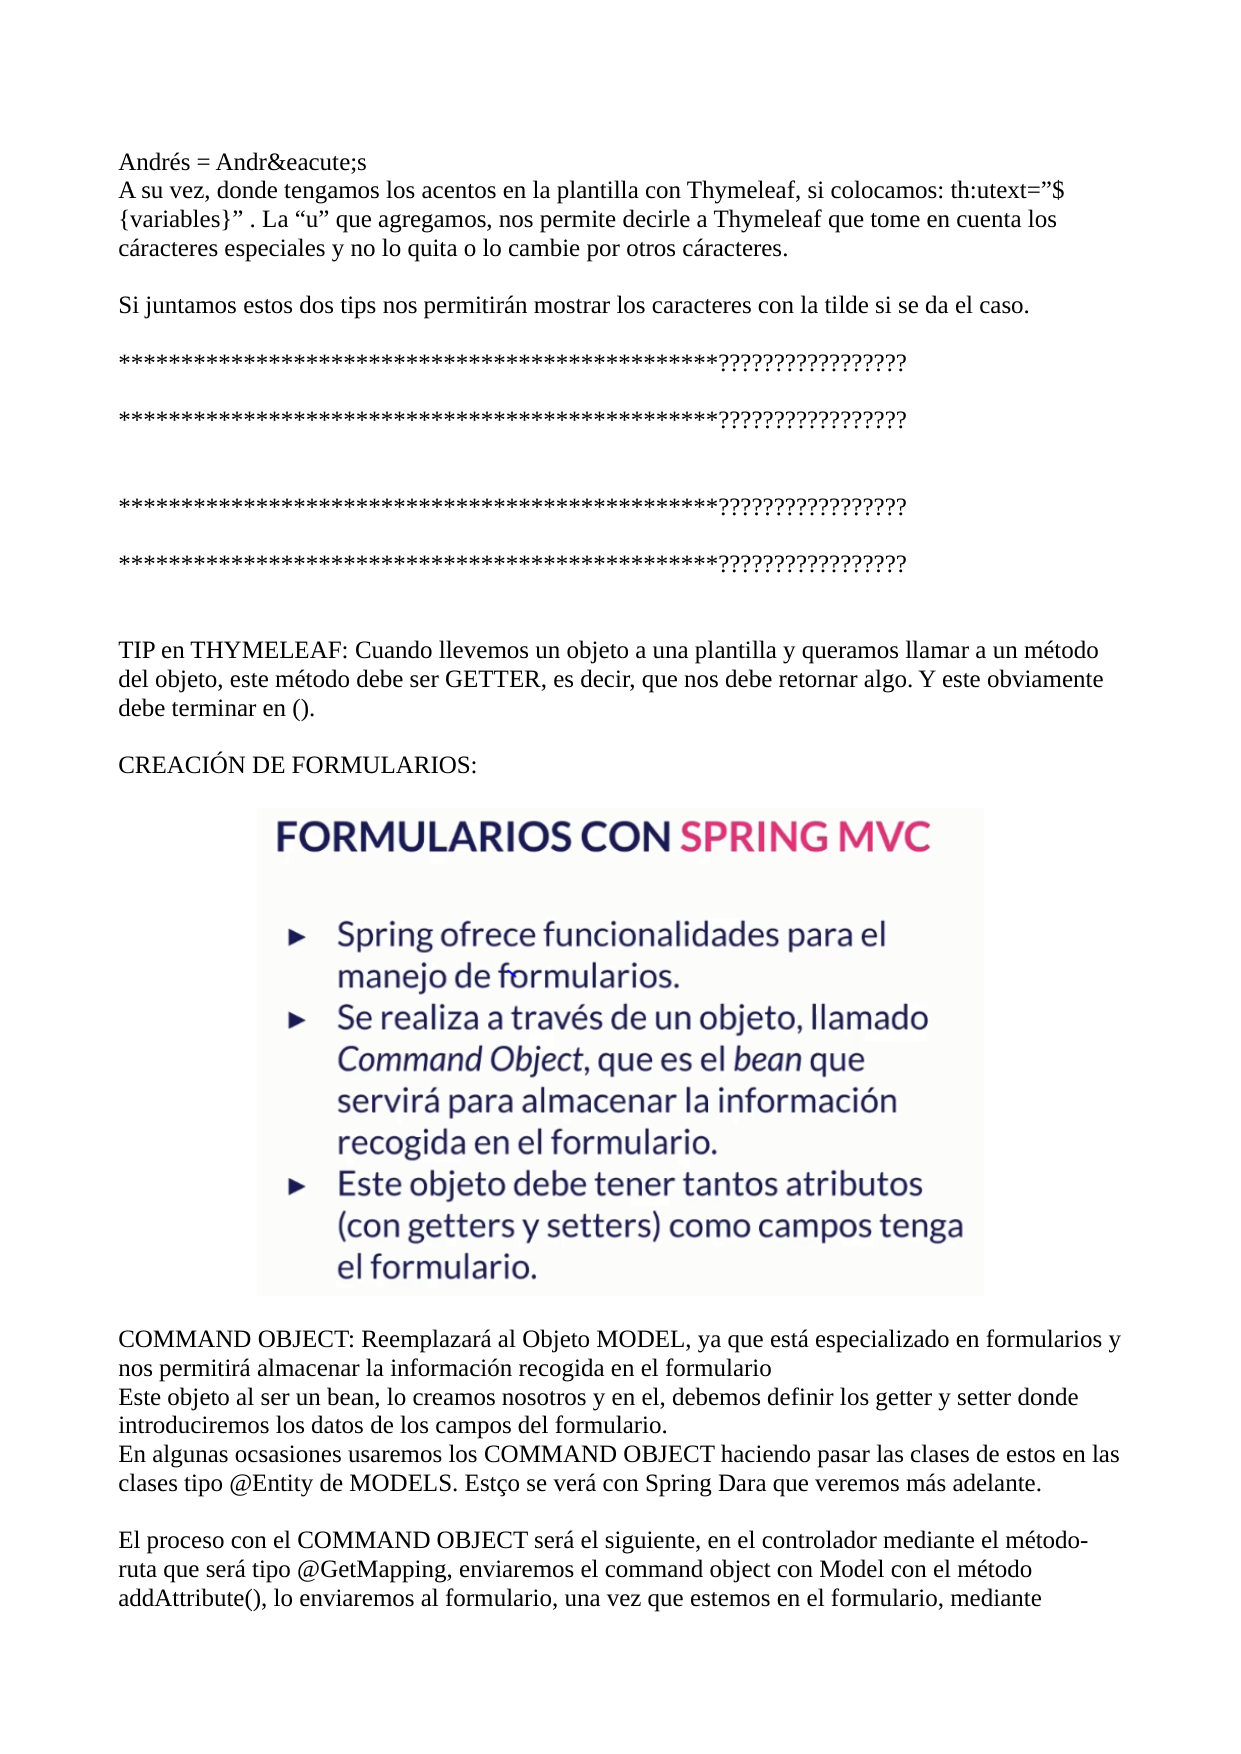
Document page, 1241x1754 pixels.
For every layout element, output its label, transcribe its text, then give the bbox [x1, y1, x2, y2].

text ************************************************????????????????? [118, 549, 1122, 578]
picture [256, 808, 984, 1296]
text Este objeto al ser un bean, lo creamos nosotros y en el, debemos definir los getter y setter donde introduciremos los datos de los campos del formulario. [118, 1382, 1122, 1439]
text ************************************************????????????????? [118, 492, 1122, 521]
text Andrés = Andr&eacute;s [118, 147, 1122, 176]
text TIP en THYMELEAF: Cuando llevemos un objeto a una plantilla y queramos llamar a un método del objeto, este método debe ser GETTER, es decir, que nos debe retornar algo. Y este obviamente debe terminar en (). [118, 636, 1122, 722]
text A su vez, donde tengamos los acentos en la plantilla con Thymeleaf, si colocamos: th:utext=”${variables}” . La “u” que agregamos, nos permite decirle a Thymeleaf que tome en cuenta los cáracteres especiales y no lo quita o lo cambie por otros cáracteres. [118, 176, 1122, 262]
text ************************************************????????????????? [118, 348, 1122, 406]
text COMMAND OBJECT: Reemplazará al Objeto MODEL, ya que está especializado en formularios y nos permitirá almacenar la información recogida en el formulario [118, 1324, 1122, 1382]
text CREACIÓN DE FORMULARIOS: [118, 751, 1122, 779]
text ************************************************????????????????? [118, 406, 1122, 434]
text El proceso con el COMMAND OBJECT será el siguiente, en el controlador mediante el método-ruta que será tipo @GetMapping, enviaremos el command object con Model con el método addAttribute(), lo enviaremos al formulario, una vez que estemos en el formulario, mediante [118, 1525, 1122, 1612]
text En algunas ocsasiones usaremos los COMMAND OBJECT haciendo pasar las clases de estos en las clases tipo @Entity de MODELS. Estço se verá con Spring Dara que veremos más adelante. [118, 1439, 1122, 1497]
text Si juntamos estos dos tips nos permitirán mostrar los caracteres con la tilde si se da el caso. [118, 291, 1122, 319]
